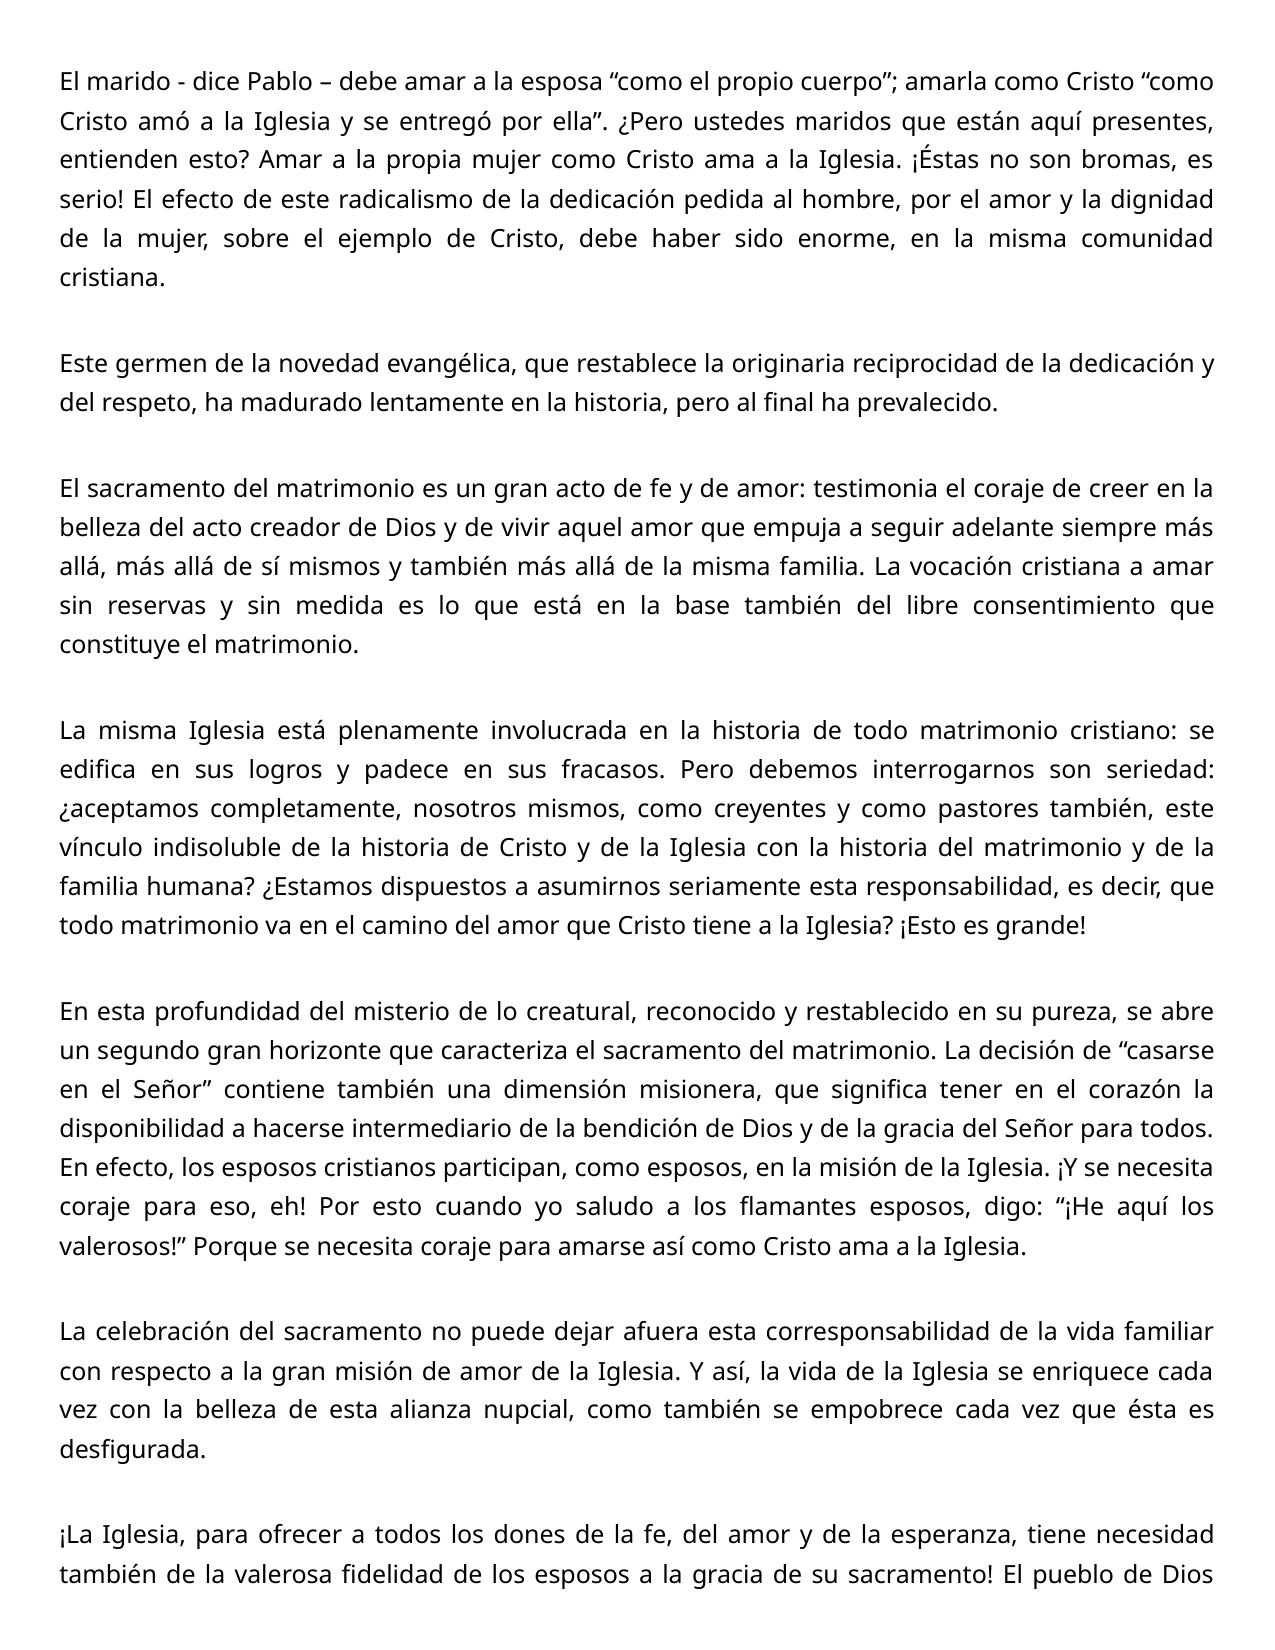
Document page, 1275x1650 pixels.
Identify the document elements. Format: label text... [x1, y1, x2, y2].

text En esta profundidad del misterio de lo creatural, reconocido y restablecido en su pureza, se abre un segundo gran horizonte que caracteriza el sacramento del matrimonio. La decisión de “casarse en el Señor” contiene también una dimensión misionera, que significa tener en el corazón la disponibilidad a hacerse intermediario de la bendición de Dios y de la gracia del Señor para todos. En efecto, los esposos cristianos participan, como esposos, en la misión de la Iglesia. ¡Y se necesita coraje para eso, eh! Por esto cuando yo saludo a los flamantes esposos, digo: “¡He aquí los valerosos!” Porque se necesita coraje para amarse así como Cristo ama a la Iglesia. [59, 989, 1216, 1262]
text El marido - dice Pablo – debe amar a la esposa “como el propio cuerpo”; amarla como Cristo “como Cristo amó a la Iglesia y se entregó por ella”. ¿Pero ustedes maridos que están aquí presentes, entienden esto? Amar a la propia mujer como Cristo ama a la Iglesia. ¡Éstas no son bromas, es serio! El efecto de este radicalismo de la dedicación pedida al hombre, por el amor y la dignidad de la mujer, sobre el ejemplo de Cristo, debe haber sido enorme, en la misma comunidad cristiana. [59, 59, 1216, 293]
text Este germen de la novedad evangélica, que restablece la originaria reciprocidad de la dedicación y del respeto, ha madurado lentamente en la historia, pero al final ha prevalecido. [59, 340, 1216, 418]
text La misma Iglesia está plenamente involucrada en la historia de todo matrimonio cristiano: se edifica en sus logros y padece en sus fracasos. Pero debemos interrogarnos son seriedad: ¿aceptamos completamente, nosotros mismos, como creyentes y como pastores también, este vínculo indisoluble de la historia de Cristo y de la Iglesia con la historia del matrimonio y de la familia humana? ¿Estamos dispuestos a asumirnos seriamente esta responsabilidad, es decir, que todo matrimonio va en el camino del amor que Cristo tiene a la Iglesia? ¡Esto es grande! [59, 707, 1216, 942]
text ¡La Iglesia, para ofrecer a todos los dones de la fe, del amor y de la esperanza, tiene necesidad también de la valerosa fidelidad de los esposos a la gracia de su sacramento! El pueblo de Dios [59, 1512, 1216, 1590]
text El sacramento del matrimonio es un gran acto de fe y de amor: testimonia el coraje de creer en la belleza del acto creador de Dios y de vivir aquel amor que empuja a seguir adelante siempre más allá, más allá de sí mismos y también más allá de la misma familia. La vocación cristiana a amar sin reservas y sin medida es lo que está en la base también del libre consentimiento que constituye el matrimonio. [59, 465, 1216, 661]
text La celebración del sacramento no puede dejar afuera esta corresponsabilidad de la vida familiar con respecto a la gran misión de amor de la Iglesia. Y así, la vida de la Iglesia se enriquece cada vez con la belleza de esta alianza nupcial, como también se empobrece cada vez que ésta es desfigurada. [59, 1309, 1216, 1465]
